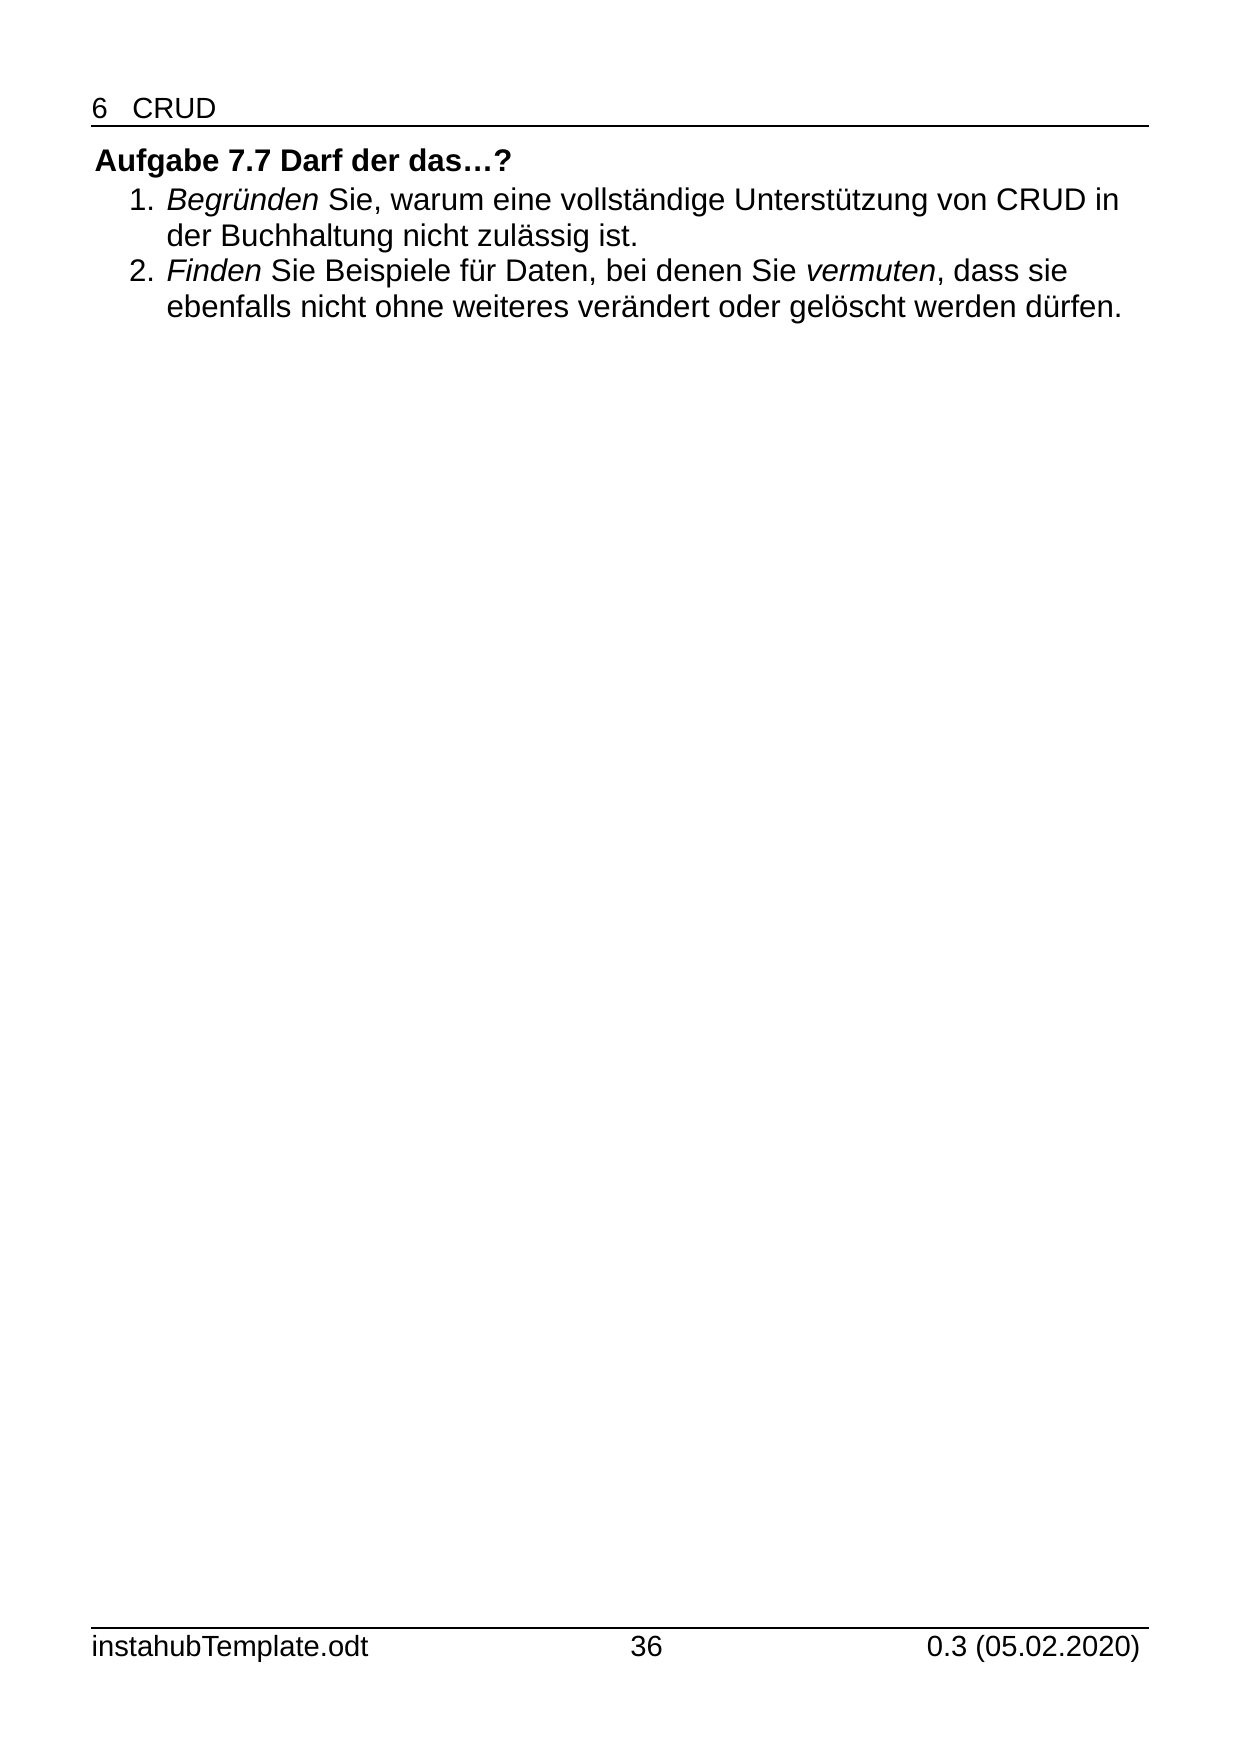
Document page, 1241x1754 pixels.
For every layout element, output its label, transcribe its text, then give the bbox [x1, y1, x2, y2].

list Finden Sie Beispiele für Daten, bei denen Sie vermuten, dass sie ebenfalls nicht ohne weiteres verändert oder gelöscht werden dürfen. [129, 252, 1149, 324]
subtitle Aufgabe 7.7 Darf der das…? [91, 139, 1149, 181]
list Begründen Sie, warum eine vollständige Unterstützung von CRUD in der Buchhaltung nicht zulässig ist. [129, 181, 1149, 252]
